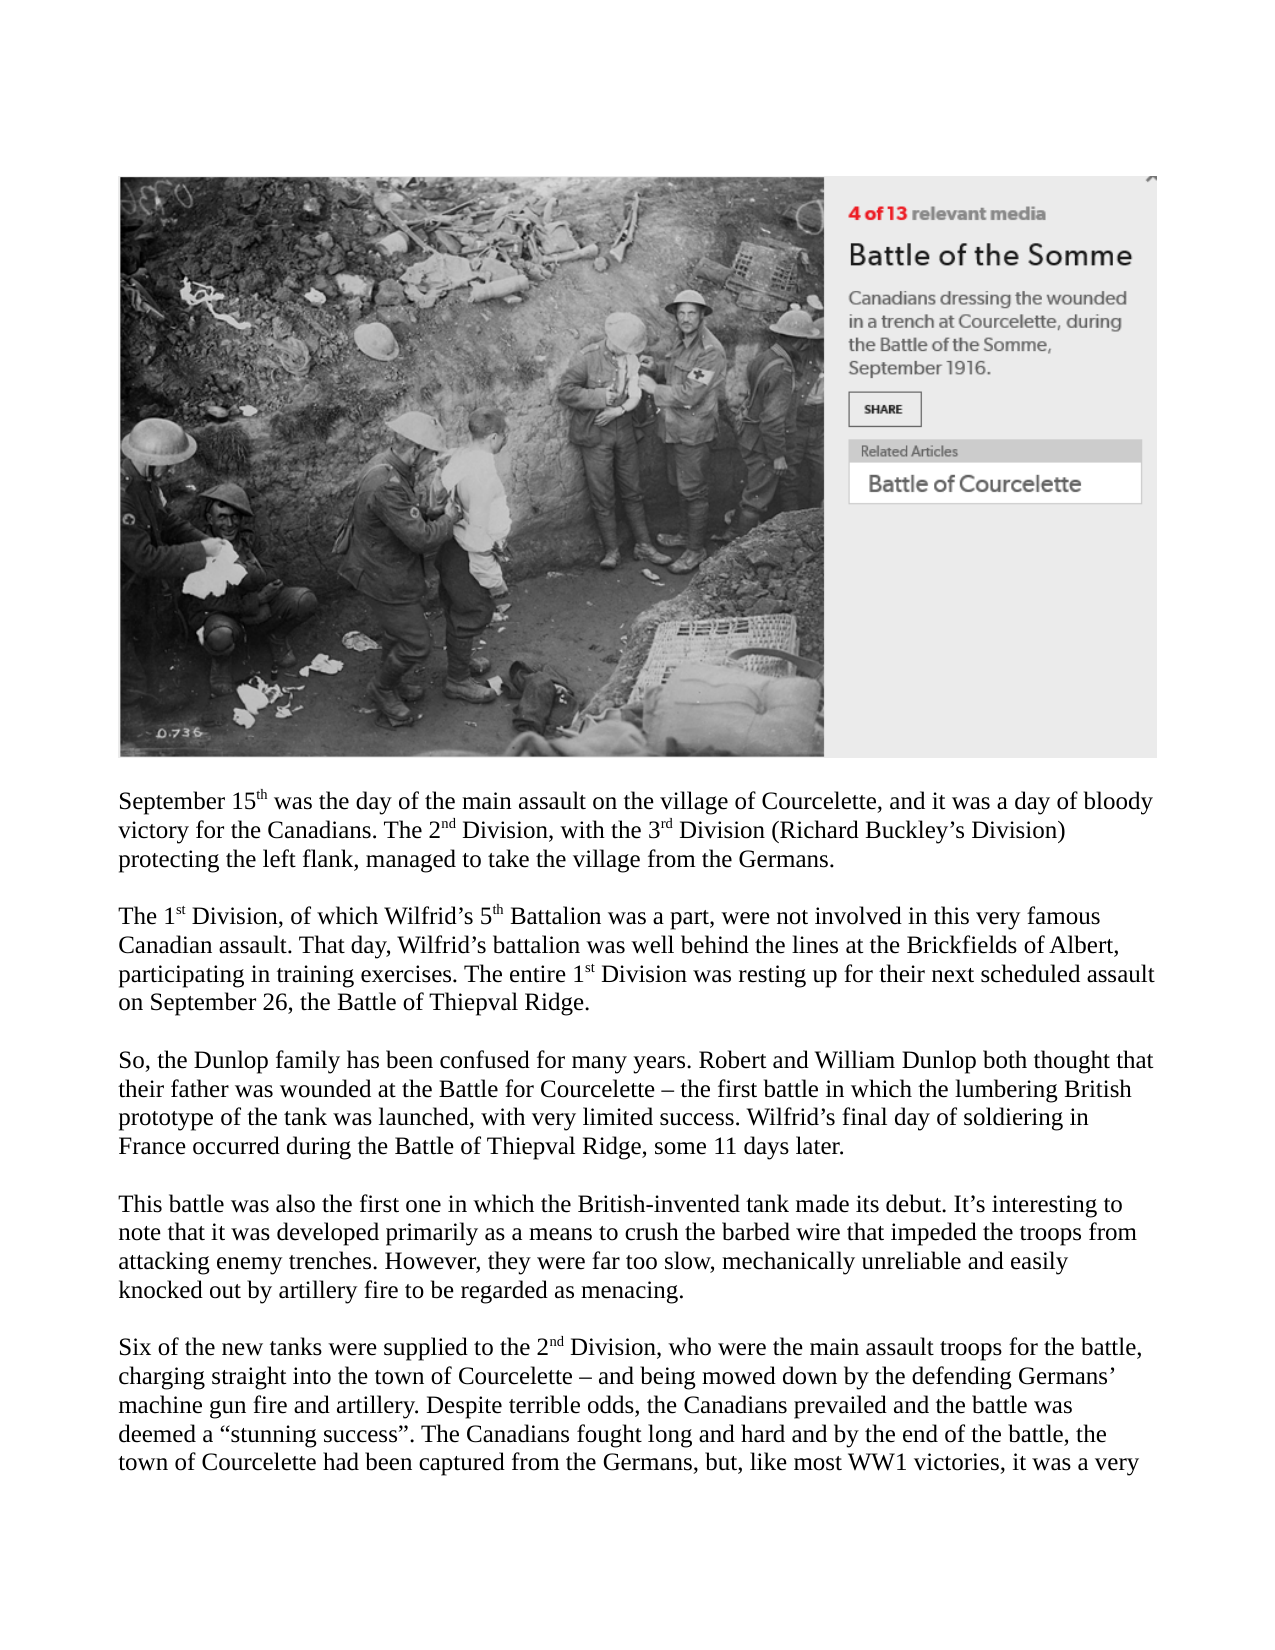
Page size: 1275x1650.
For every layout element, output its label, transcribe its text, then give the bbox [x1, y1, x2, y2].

text The 1st Division, of which Wilfrid’s 5th Battalion was a part, were not involved in this very famous Canadian assault. That day, Wilfrid’s battalion was well behind the lines at the Brickfields of Albert, participating in training exercises. The entire 1st Division was resting up for their next scheduled assault on September 26, the Battle of Thiepval Ridge. [118, 901, 1157, 1016]
text September 15th was the day of the main assault on the village of Courcelette, and it was a day of bloody victory for the Canadians. The 2nd Division, with the 3rd Division (Richard Buckley’s Division) protecting the left flank, managed to take the village from the Germans. [118, 786, 1157, 872]
picture [118, 176, 1157, 758]
text So, the Dunlop family has been confused for many years. Robert and William Dunlop both thought that their father was wounded at the Battle for Courcelette – the first battle in which the lumbering British prototype of the tank was launched, with very limited success. Wilfrid’s final day of soldiering in France occurred during the Battle of Thiepval Ridge, some 11 days later. [118, 1045, 1157, 1160]
text Six of the new tanks were supplied to the 2nd Division, who were the main assault troops for the battle, charging straight into the town of Courcelette – and being mowed down by the defending Germans’ machine gun fire and artillery. Despite terrible odds, the Canadians prevailed and the battle was deemed a “stunning success”. The Canadians fought long and hard and by the end of the battle, the town of Courcelette had been captured from the Germans, but, like most WW1 victories, it was a very [118, 1332, 1157, 1476]
text This battle was also the first one in which the British-invented tank made its debut. It’s interesting to note that it was developed primarily as a means to crush the barbed wire that impeded the troops from attacking enemy trenches. However, they were far too slow, mechanically unreliable and easily knocked out by artillery fire to be regarded as menacing. [118, 1189, 1157, 1304]
